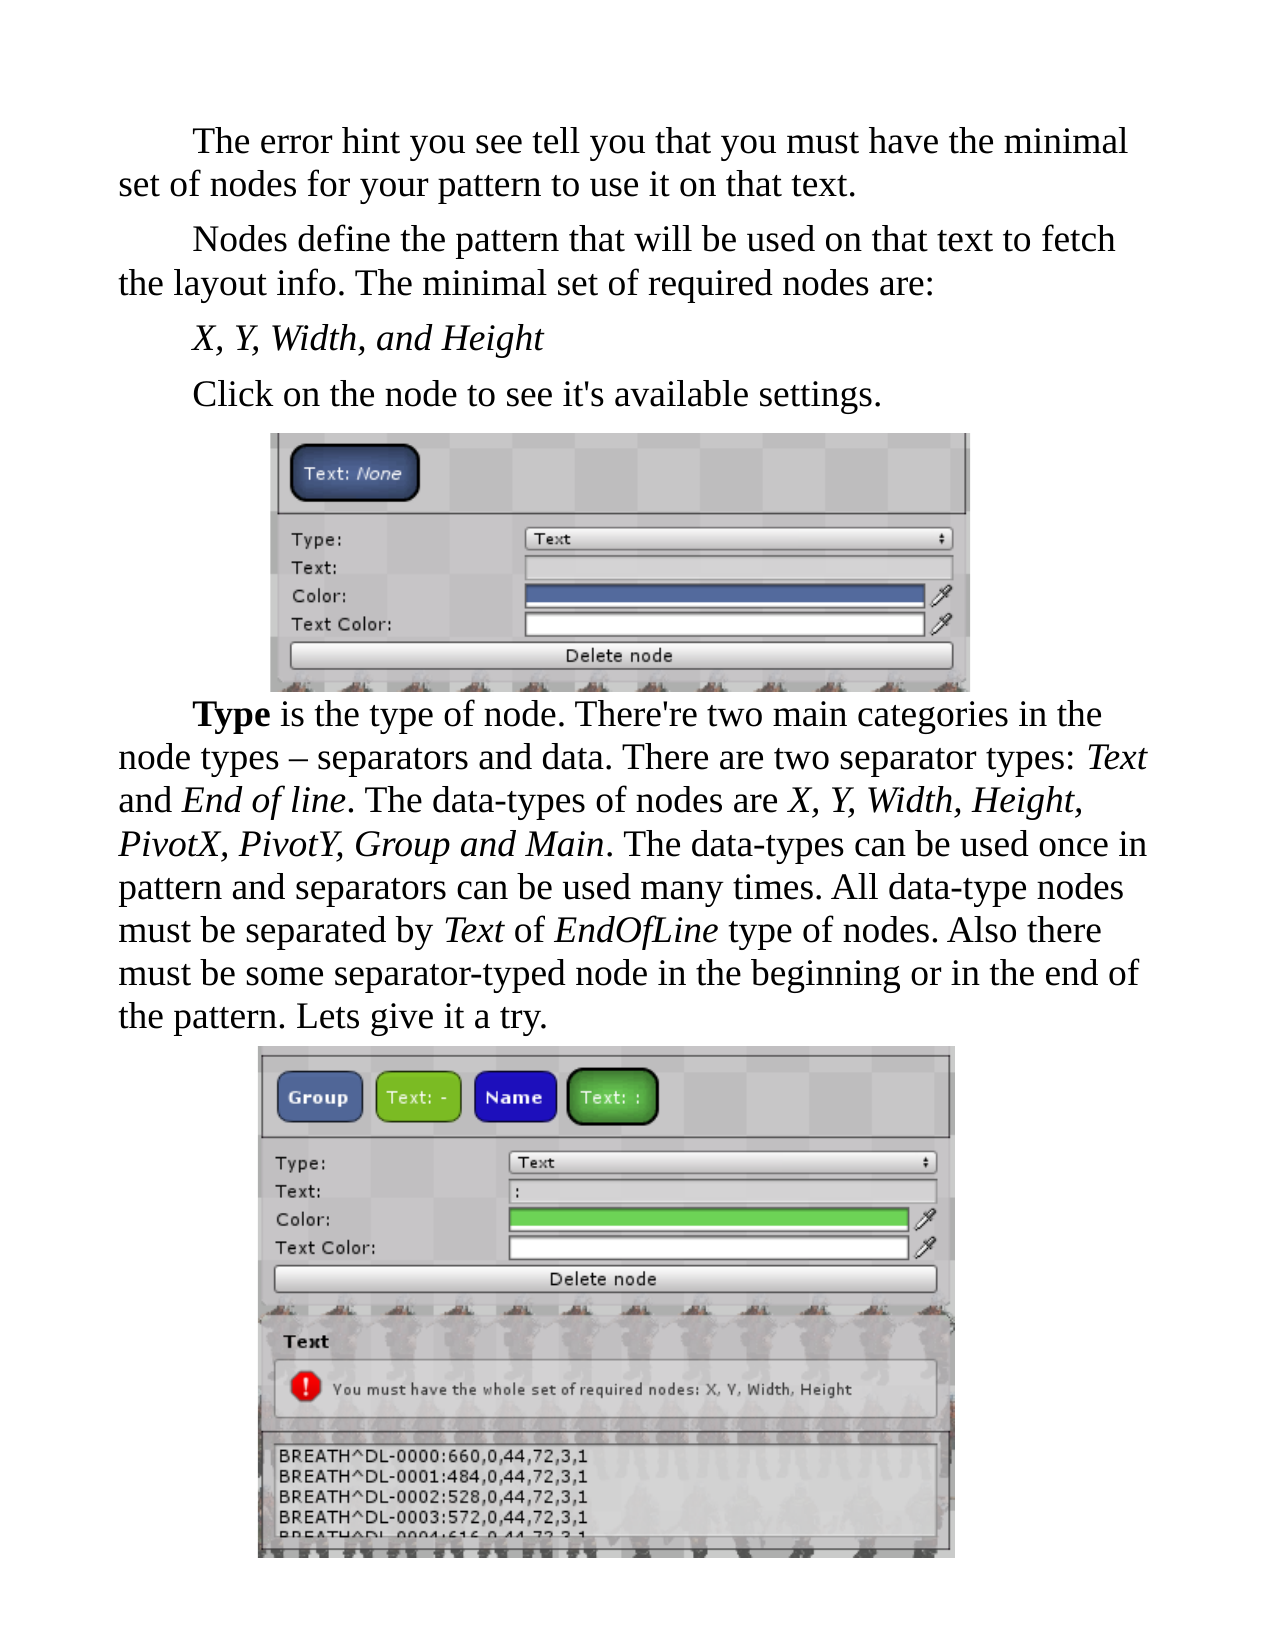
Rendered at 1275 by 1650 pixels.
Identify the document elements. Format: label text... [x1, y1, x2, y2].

text Nodes define the pattern that will be used on that text to fetch the layout info. The minimal set of required nodes are: [118, 217, 1157, 303]
text Click on the node to see it's available settings. [118, 371, 1157, 414]
picture [257, 1046, 955, 1558]
text X, Y, Width, and Height [118, 316, 1157, 359]
text The error hint you see tell you that you must have the minimal set of nodes for your pattern to use it on that text. [118, 118, 1157, 204]
text Type is the type of node. There're two main categories in the node types – separators and data. There are two separator types: Text and End of line. The data-types of nodes are X, Y, Width, Height, PivotX, PivotY, Group and Main. The data-types can be used once in pattern and separators can be used many times. All data-type nodes must be separated by Text of EndOfLine type of nodes. Also there must be some separator-typed node in the beginning or in the end of the pattern. Lets give it a try. [118, 427, 1157, 1037]
picture [270, 433, 971, 692]
